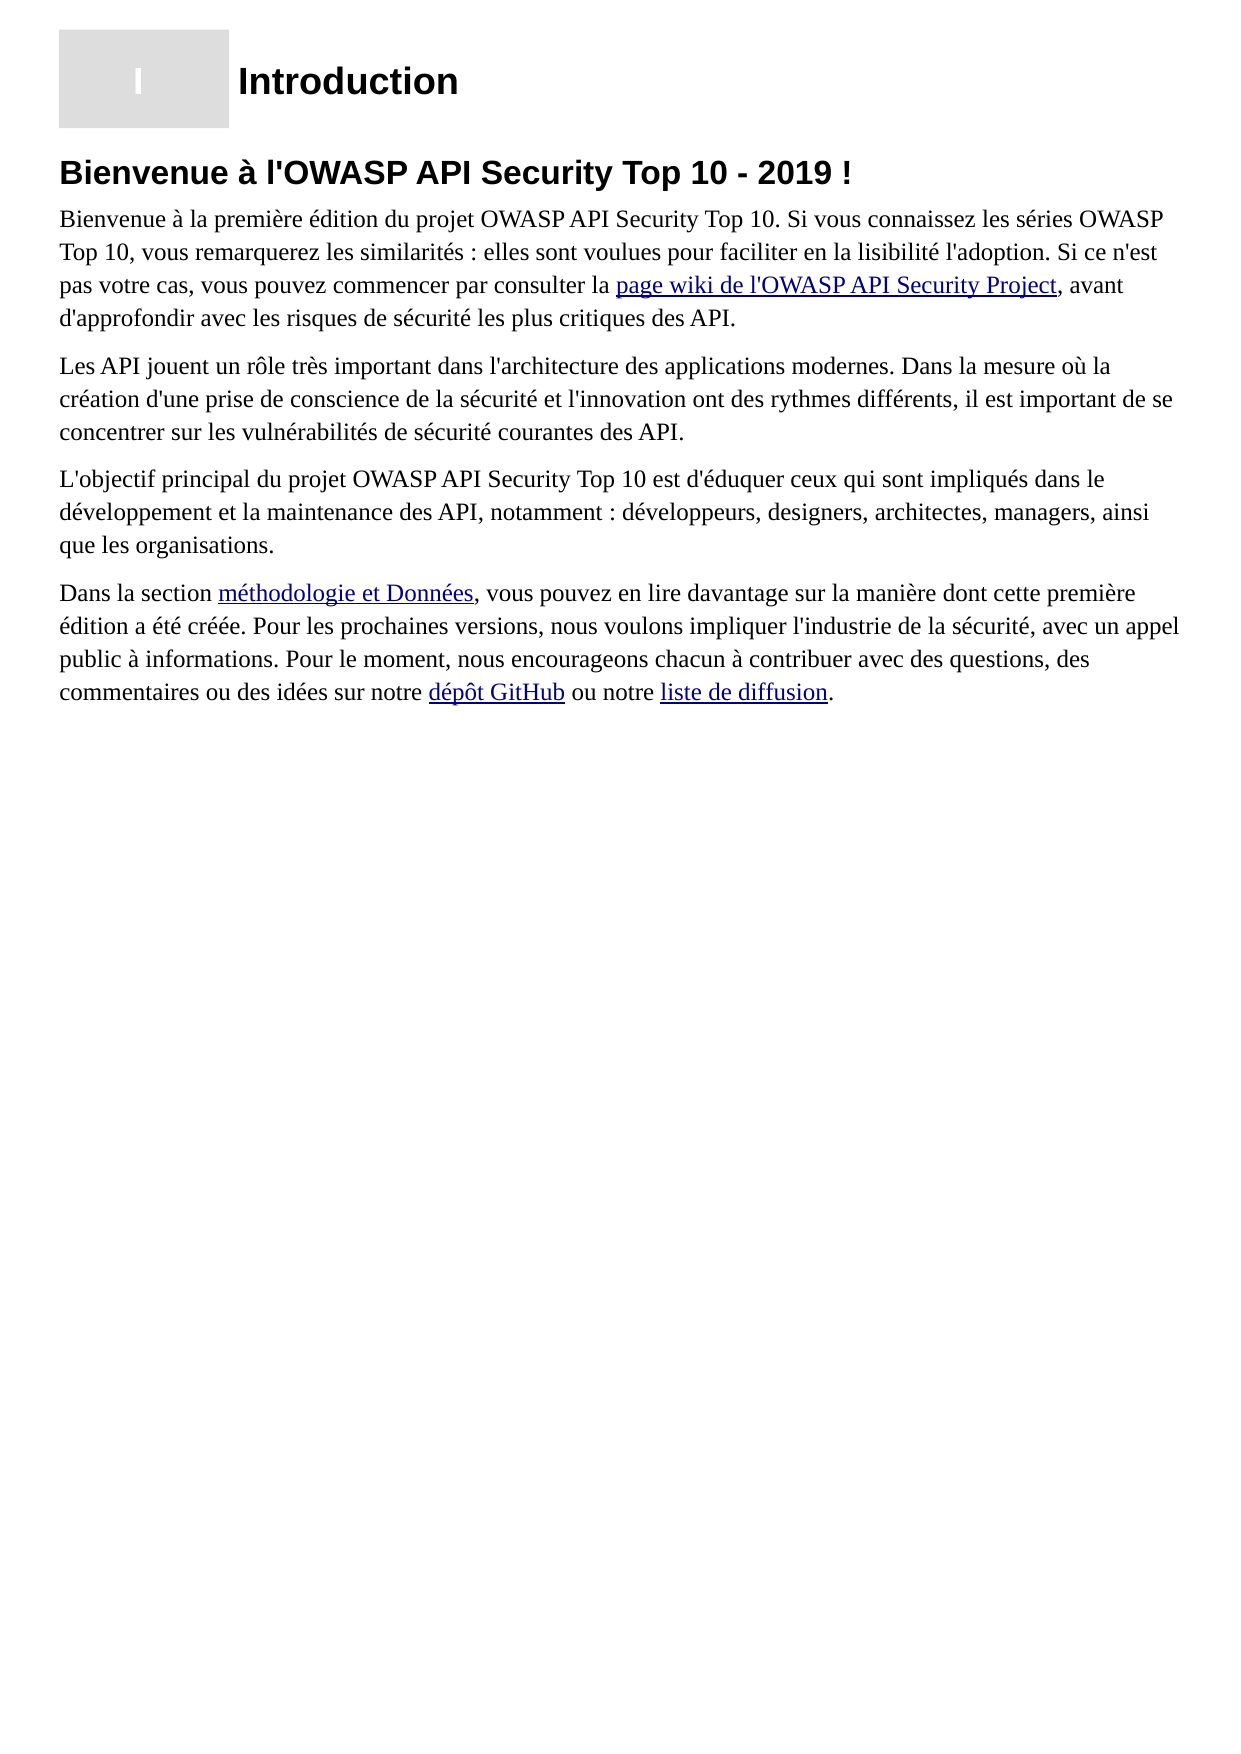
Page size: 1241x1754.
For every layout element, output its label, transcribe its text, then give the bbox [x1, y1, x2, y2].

text Les API jouent un rôle très important dans l'architecture des applications modernes. Dans la mesure où la création d'une prise de conscience de la sécurité et l'innovation ont des rythmes différents, il est important de se concentrer sur les vulnérabilités de sécurité courantes des API. [59, 351, 1181, 446]
text Bienvenue à la première édition du projet OWASP API Security Top 10. Si vous connaissez les séries OWASP Top 10, vous remarquerez les similarités : elles sont voulues pour faciliter en la lisibilité l'adoption. Si ce n'est pas votre cas, vous pouvez commencer par consulter la page wiki de l'OWASP API Security Project, avant d'approfondir avec les risques de sécurité les plus critiques des API. [59, 204, 1181, 332]
text L'objectif principal du projet OWASP API Security Top 10 est d'éduquer ceux qui sont impliqués dans le développement et la maintenance des API, notamment : développeurs, designers, architectes, managers, ainsi que les organisations. [59, 464, 1181, 559]
subtitle Bienvenue à l'OWASP API Security Top 10 - 2019 ! [59, 153, 1181, 192]
text Dans la section méthodologie et Données, vous pouvez en lire davantage sur la manière dont cette première édition a été créée. Pour les prochaines versions, nous voulons impliquer l'industrie de la sécurité, avec un appel public à informations. Pour le moment, nous encourageons chacun à contribuer avec des questions, des commentaires ou des idées sur notre dépôt GitHub ou notre liste de diffusion. [59, 578, 1181, 706]
